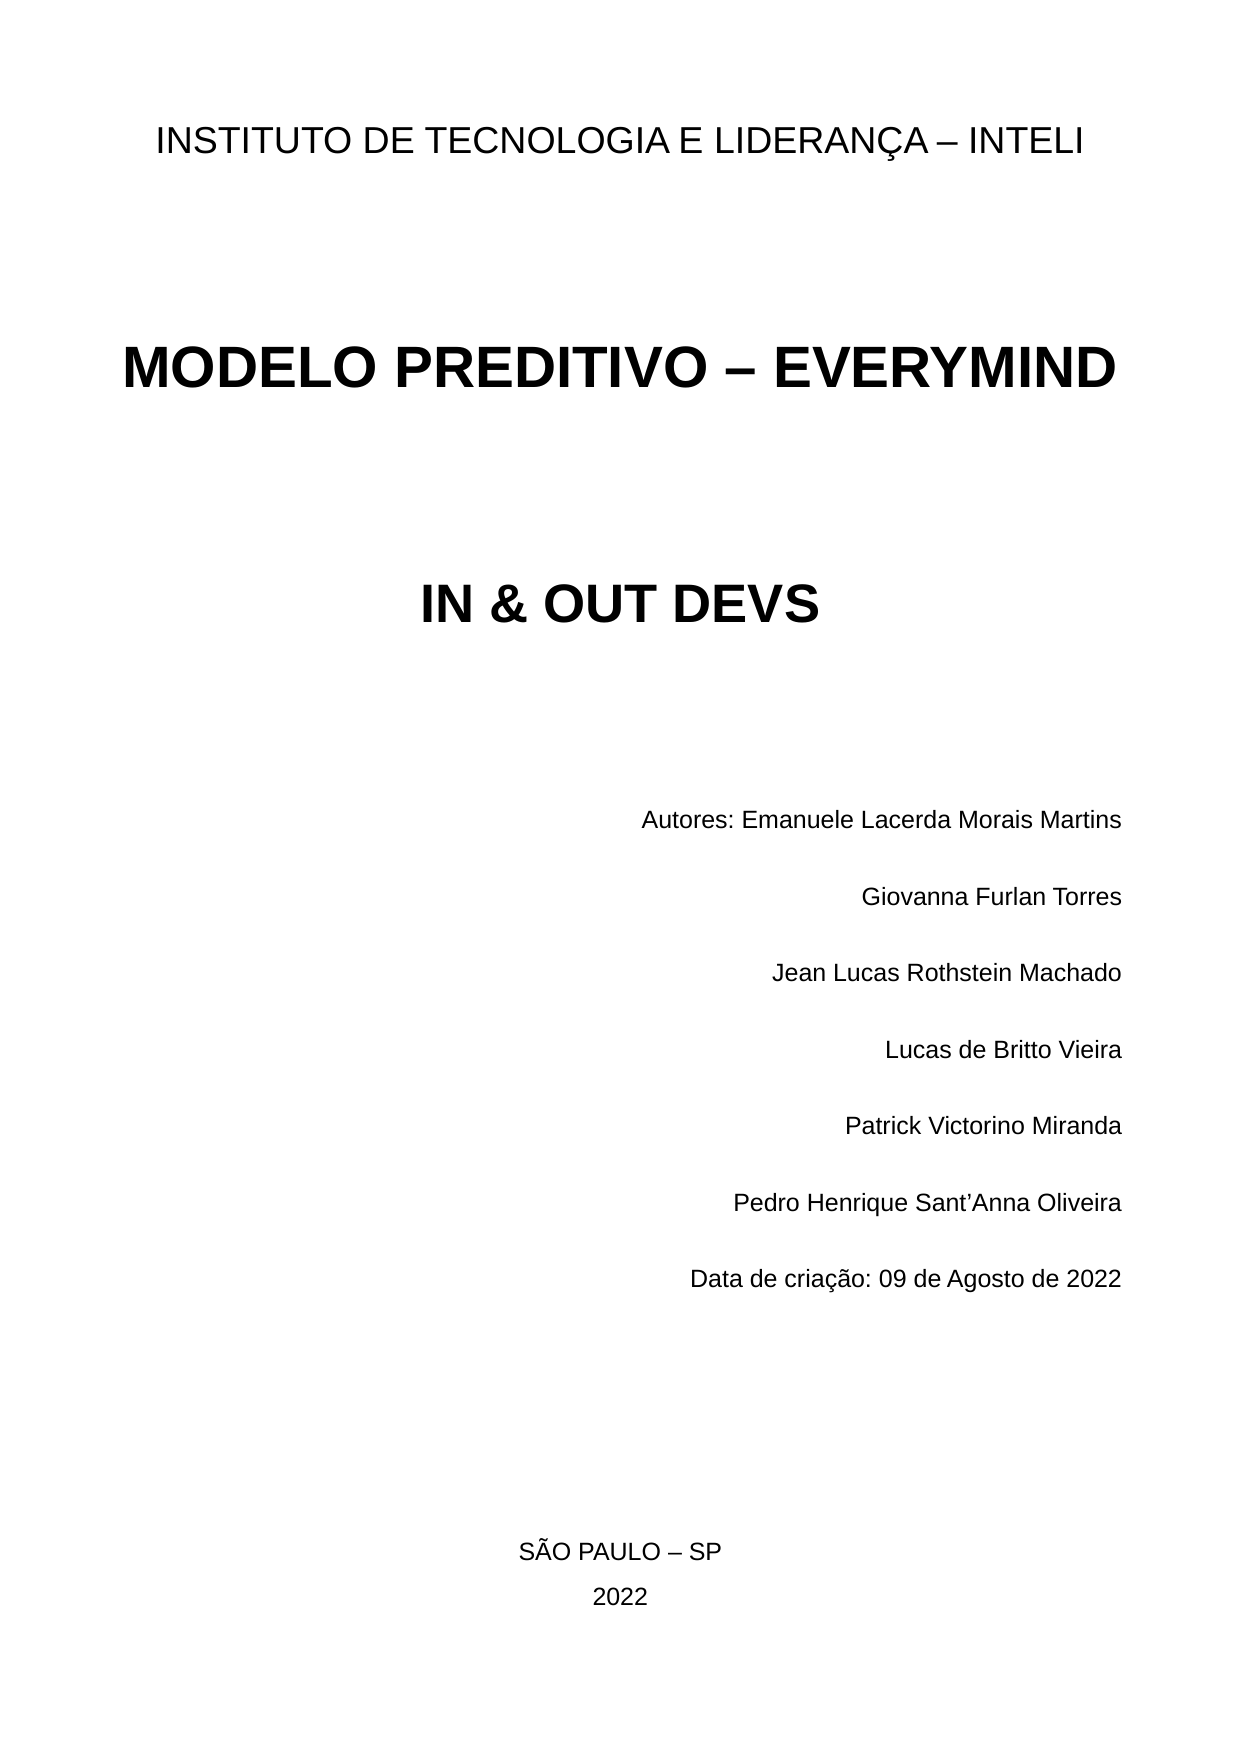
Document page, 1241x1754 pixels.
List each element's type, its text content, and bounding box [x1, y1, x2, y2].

text IN & OUT DEVS [118, 571, 1122, 633]
text Data de criação: 09 de Agosto de 2022 [268, 1264, 1122, 1293]
text 2022 [118, 1582, 1122, 1611]
text Lucas de Britto Vieira [268, 1035, 1122, 1063]
text Jean Lucas Rothstein Machado [118, 958, 1122, 987]
text Autores: Emanuele Lacerda Morais Martins [268, 805, 1122, 834]
text Giovanna Furlan Torres [268, 882, 1122, 911]
text MODELO PREDITIVO – EVERYMIND [118, 333, 1122, 400]
text INSTITUTO DE TECNOLOGIA E LIDERANÇA – INTELI [118, 118, 1122, 161]
text Patrick Victorino Miranda [268, 1111, 1122, 1140]
text Pedro Henrique Sant’Anna Oliveira [268, 1188, 1122, 1216]
text SÃO PAULO – SP [118, 1537, 1122, 1565]
